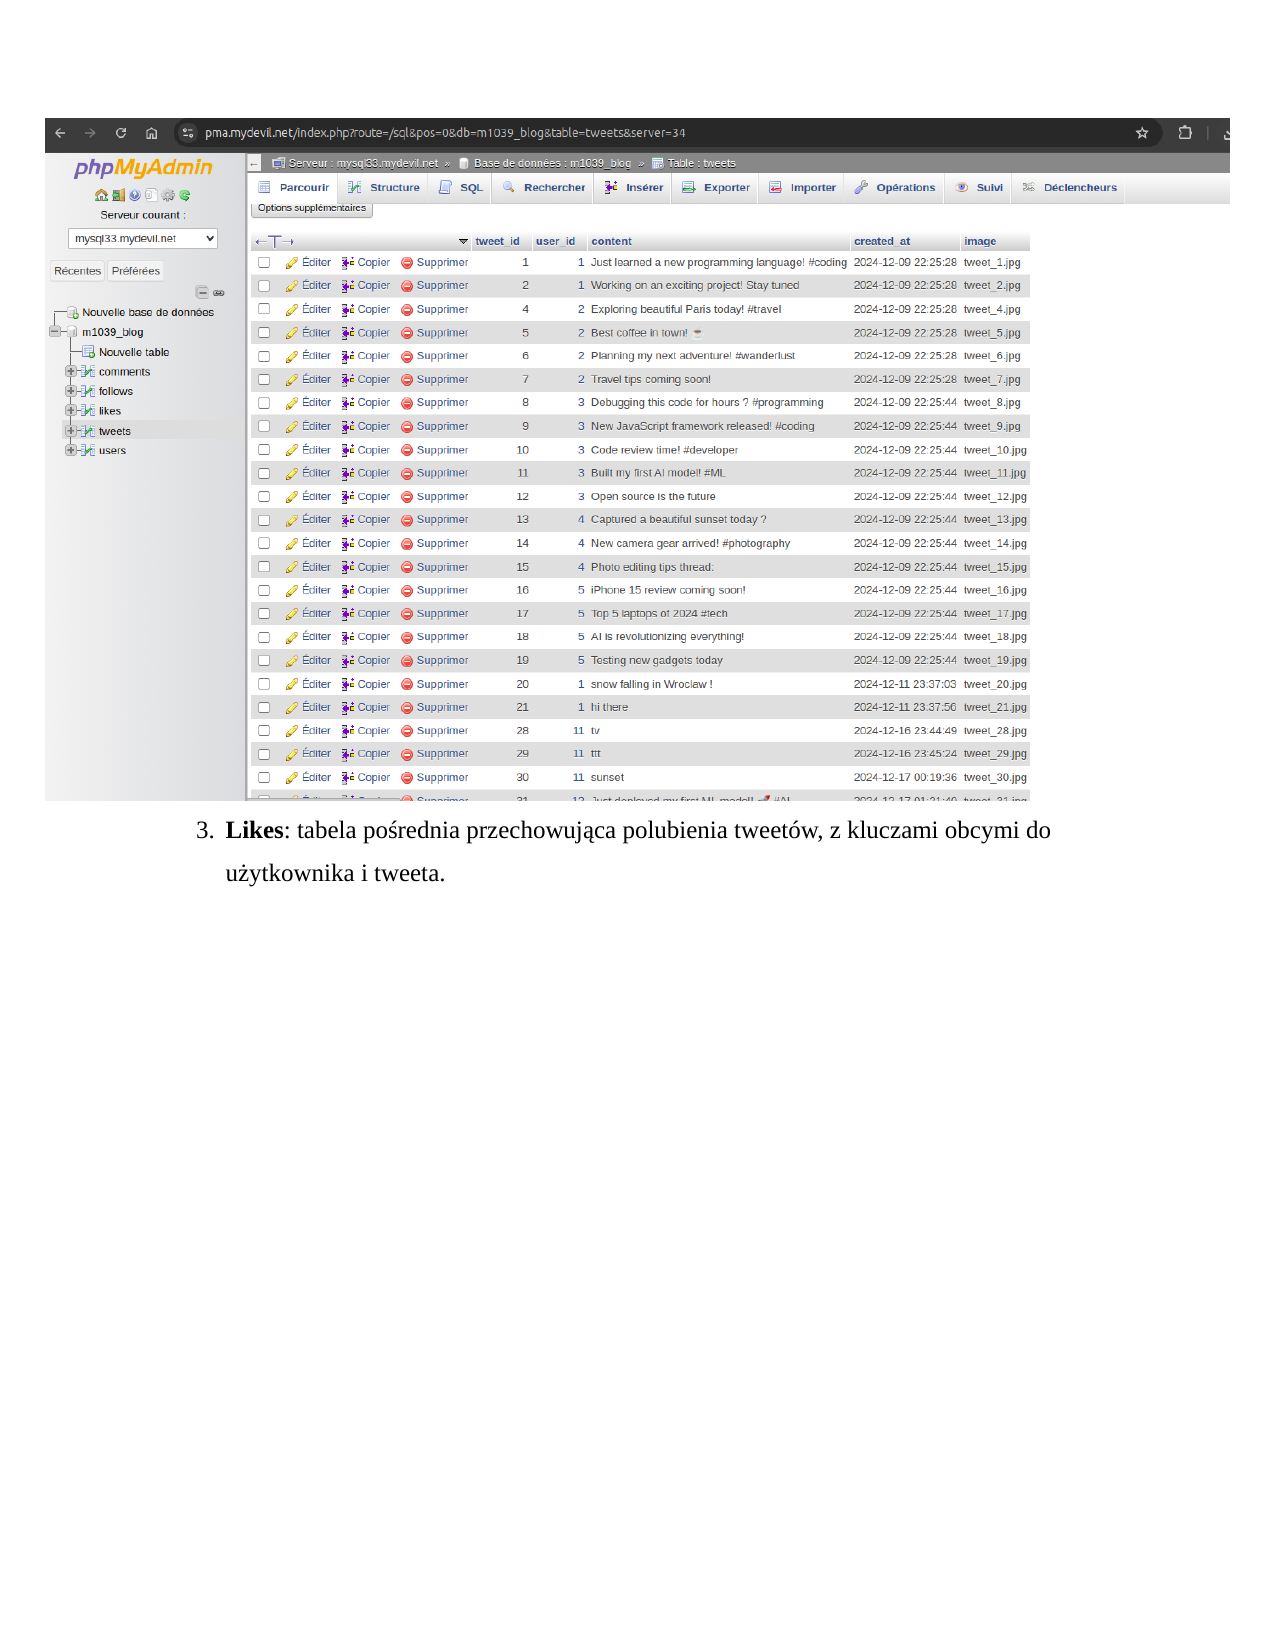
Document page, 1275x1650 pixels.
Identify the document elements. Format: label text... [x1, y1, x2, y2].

list Likes: tabela pośrednia przechowująca polubienia tweetów, z kluczami obcymi do użytkownika i tweeta. [196, 801, 1123, 887]
picture [45, 118, 1230, 801]
